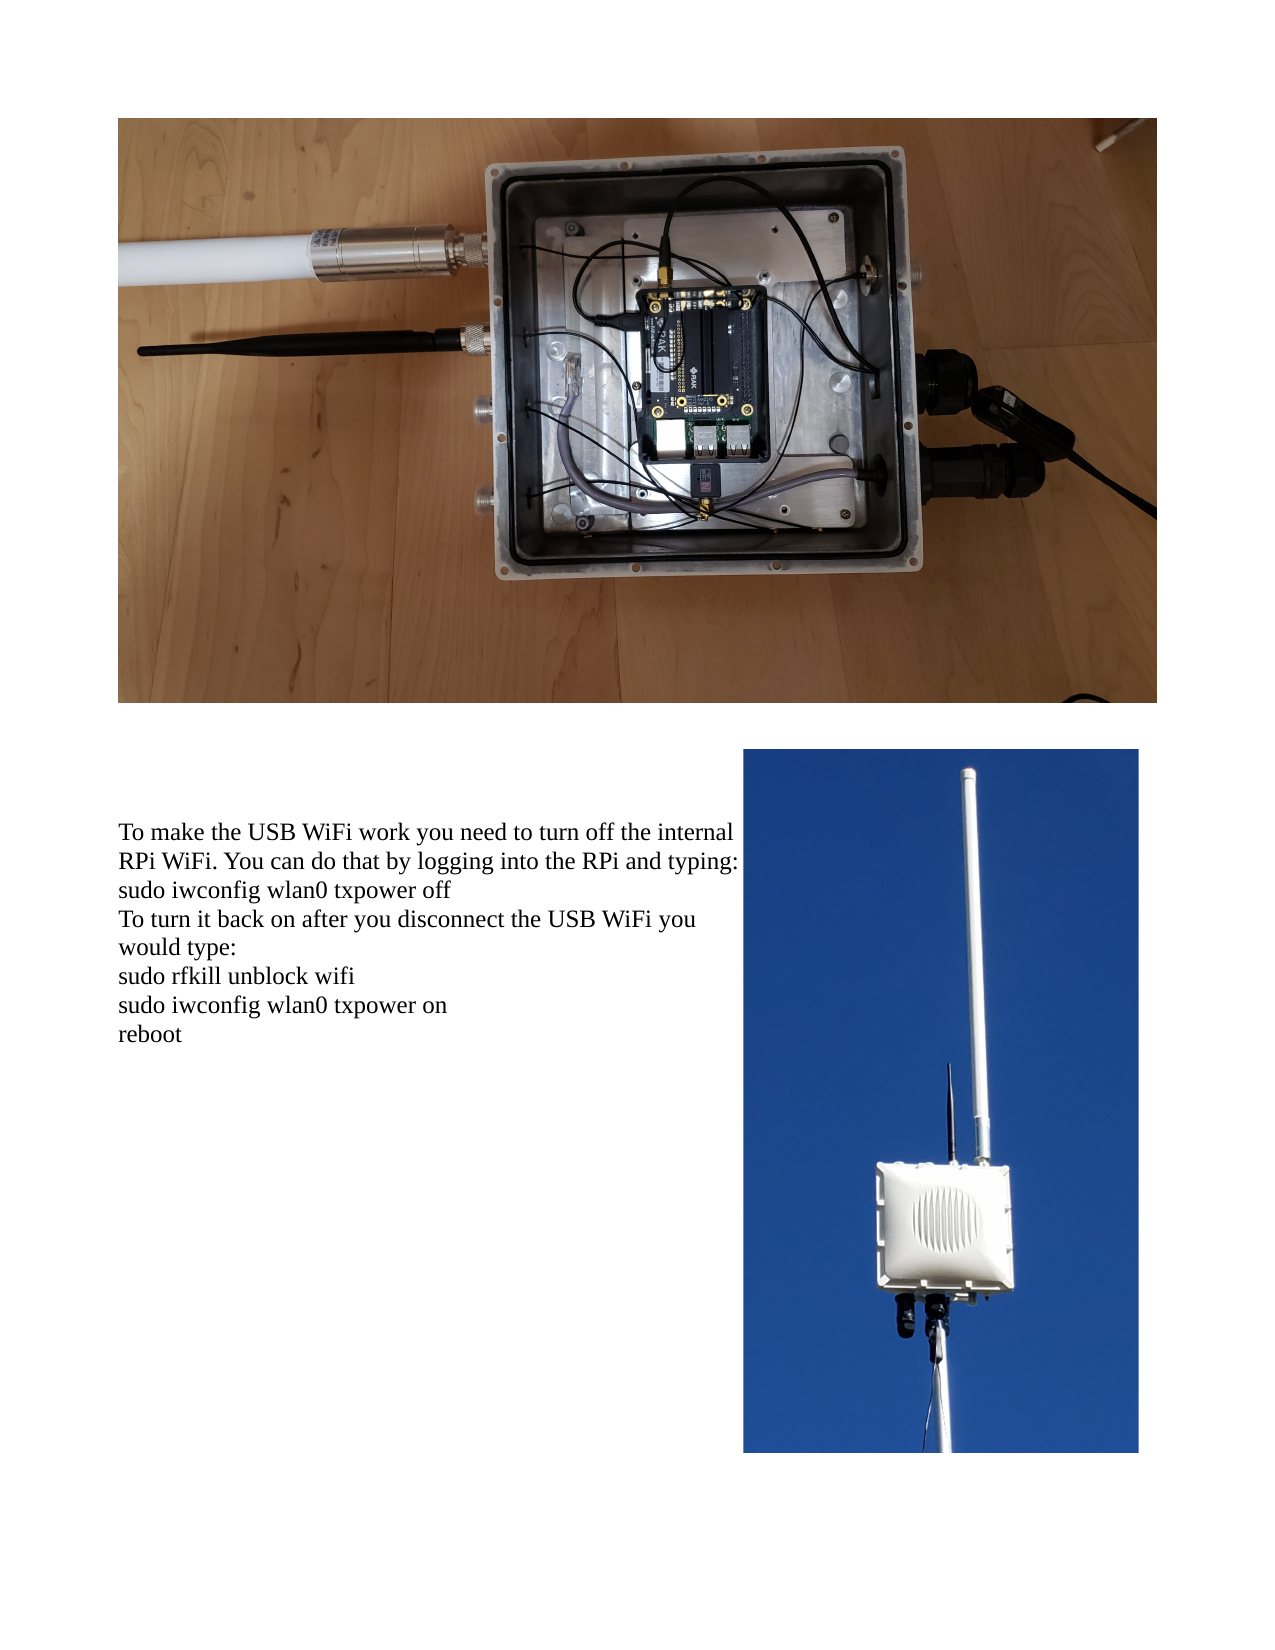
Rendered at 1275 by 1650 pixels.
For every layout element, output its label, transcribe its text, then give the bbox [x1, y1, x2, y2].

text [1139, 961, 1157, 990]
text To turn it back on after you disconnect the USB WiFi you would type: [118, 904, 743, 961]
picture [743, 749, 1139, 1453]
picture [118, 118, 1157, 703]
text [1139, 1019, 1157, 1047]
text sudo iwconfig wlan0 txpower on [118, 990, 743, 1019]
text sudo rfkill unblock wifi [118, 961, 743, 990]
text reboot [118, 1019, 743, 1047]
text To make the USB WiFi work you need to turn off the internal RPi WiFi. You can do that by logging into the RPi and typing: sudo iwconfig wlan0 txpower off [118, 817, 743, 904]
